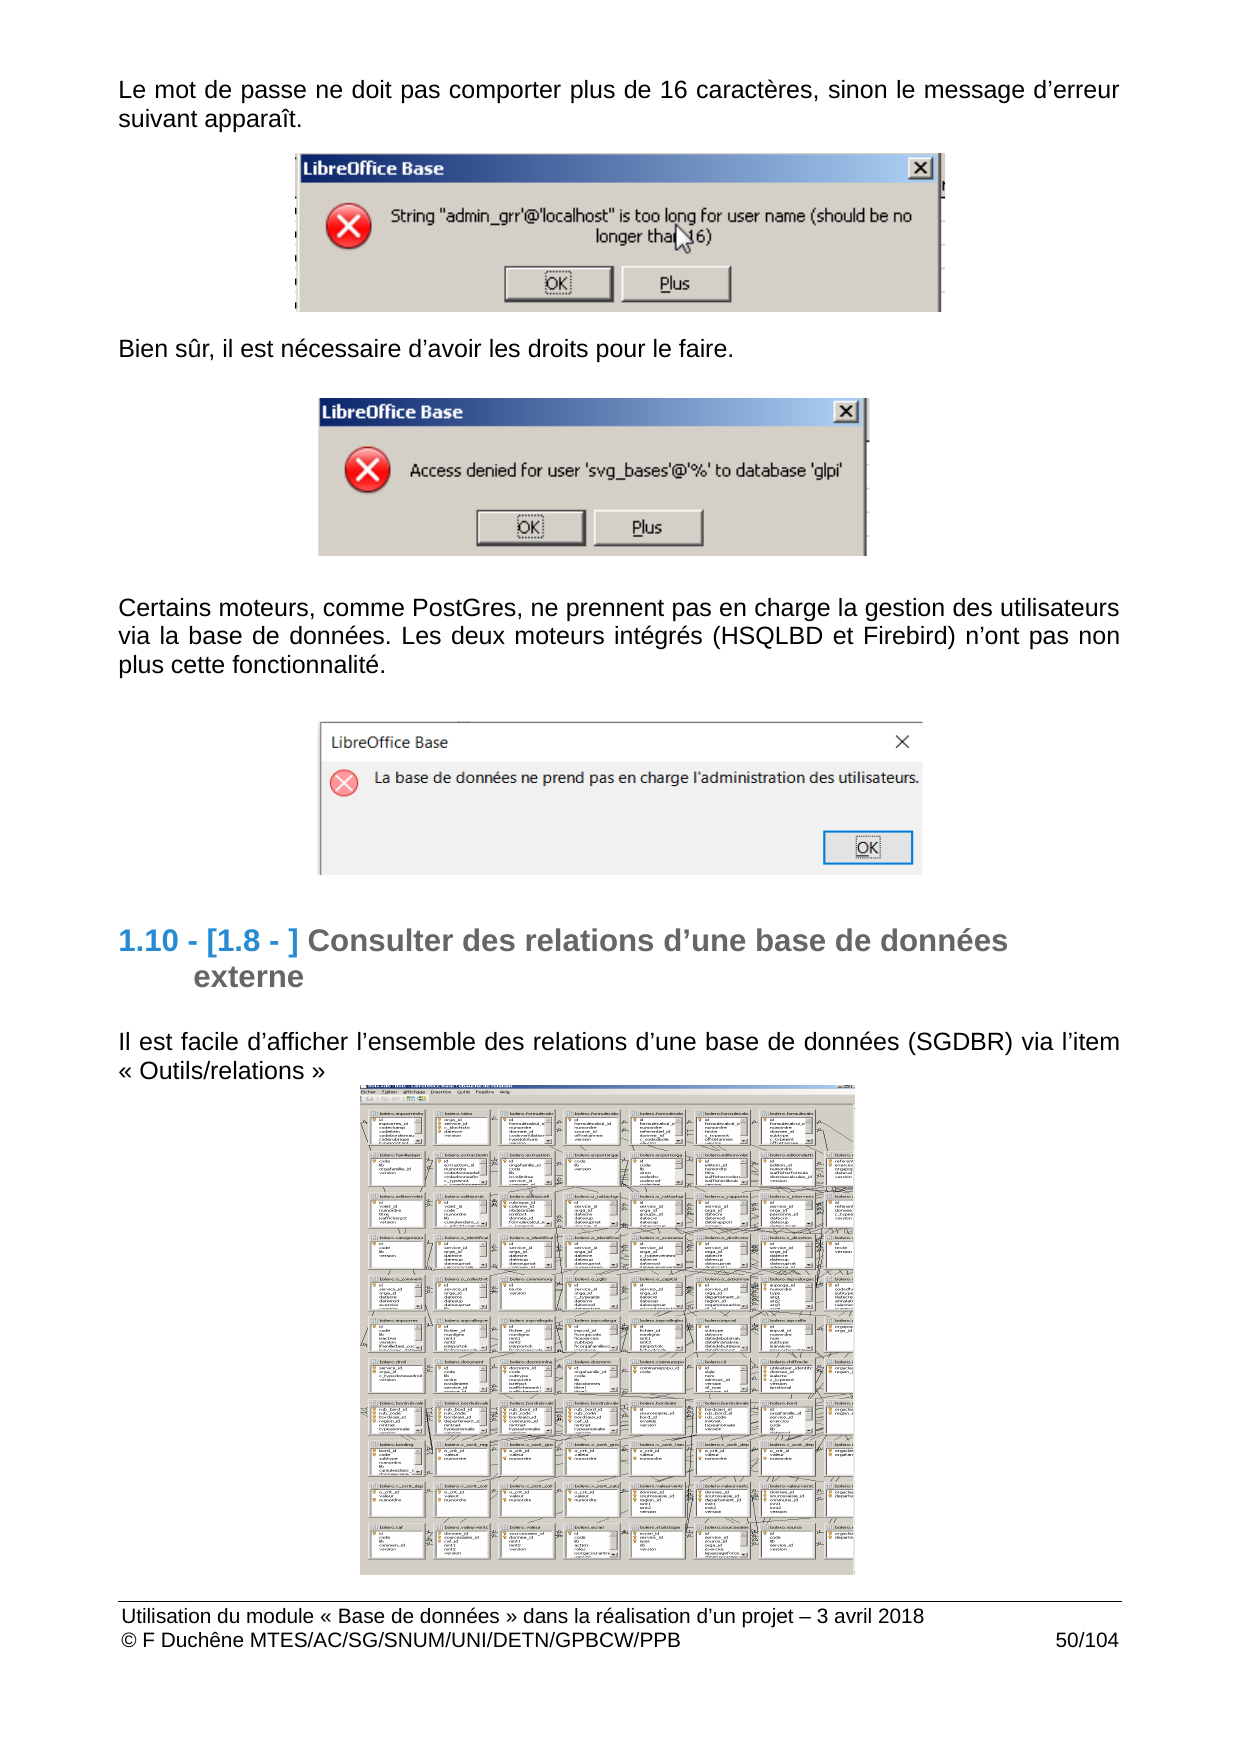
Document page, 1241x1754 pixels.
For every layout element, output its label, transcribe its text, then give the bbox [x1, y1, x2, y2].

picture [295, 153, 946, 312]
picture [360, 1085, 855, 1575]
picture [317, 721, 923, 875]
picture [317, 398, 870, 556]
text Le mot de passe ne doit pas comporter plus de 16 caractères, sinon le message d’erreur suivant apparaît. [118, 75, 1122, 132]
subtitle Consulter des relations d’une base de données externe [118, 922, 1122, 994]
text Certains moteurs, comme PostGres, ne prennent pas en charge la gestion des utilisateurs via la base de données. Les deux moteurs intégrés (HSQLBD et Firebird) n’ont pas non plus cette fonctionnalité. [118, 592, 1122, 679]
text Il est facile d’afficher l’ensemble des relations d’une base de données (SGDBR) via l’item « Outils/relations » [118, 1027, 1122, 1084]
text Bien sûr, il est nécessaire d’avoir les droits pour le faire. [118, 334, 1122, 362]
